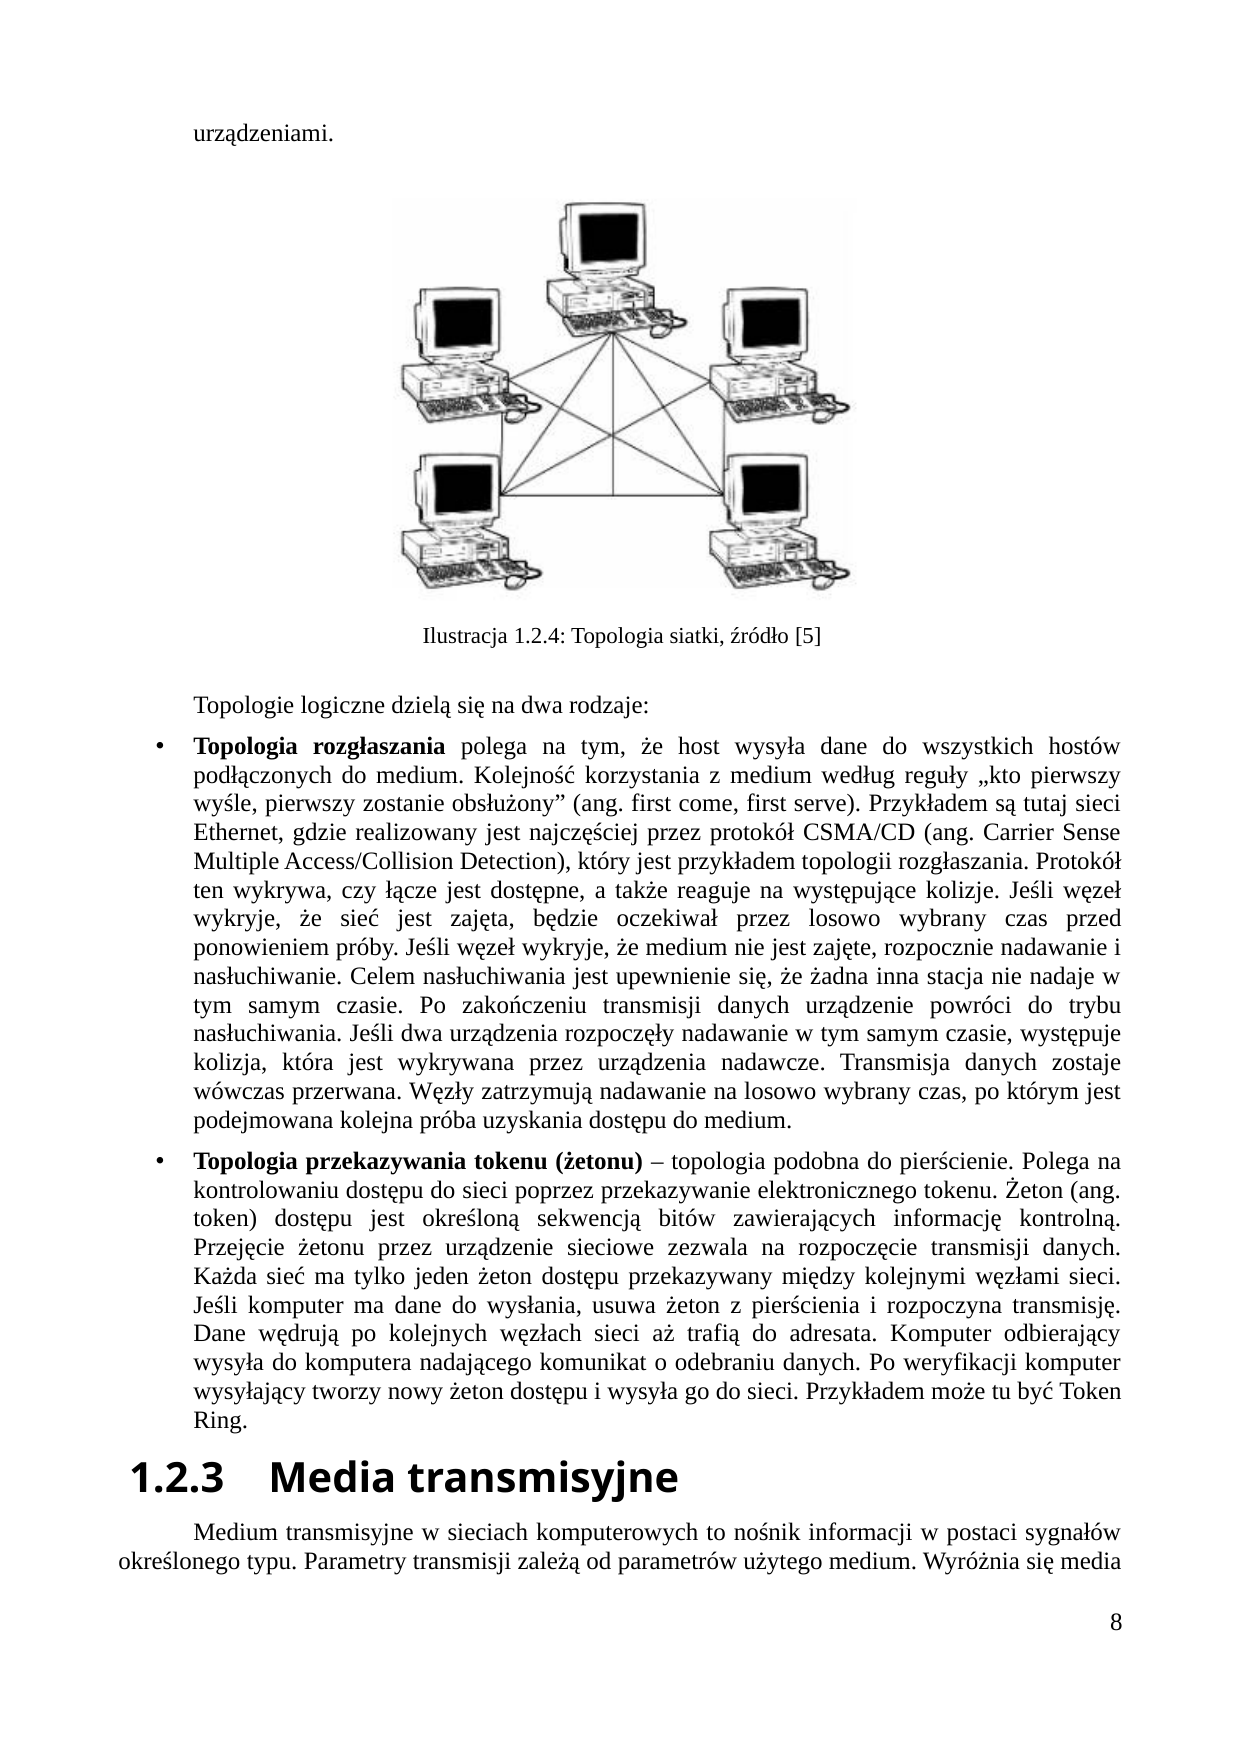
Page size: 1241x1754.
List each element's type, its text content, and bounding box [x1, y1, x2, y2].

list Ilustracja 1.2.4: Topologia siatki, źródło [5] [356, 622, 888, 648]
text Topologie logiczne dzielą się na dwa rodzaje: [118, 690, 1122, 718]
subtitle Media transmisyjne [118, 1448, 1122, 1505]
picture [356, 187, 888, 622]
list urządzeniami. [156, 118, 1122, 147]
list Topologia przekazywania tokenu (żetonu) – topologia podobna do pierścienie. Polega na kontrolowaniu dostępu do sieci poprzez przekazywanie elektronicznego tokenu. Żeton (ang. token) dostępu jest określoną sekwencją bitów zawierających informację kontrolną. Przejęcie żetonu przez urządzenie sieciowe zezwala na rozpoczęcie transmisji danych. Każda sieć ma tylko jeden żeton dostępu przekazywany między kolejnymi węzłami sieci. Jeśli komputer ma dane do wysłania, usuwa żeton z pierścienia i rozpoczyna transmisję. Dane wędrują po kolejnych węzłach sieci aż trafią do adresata. Komputer odbierający wysyła do komputera nadającego komunikat o odebraniu danych. Po weryfikacji komputer wysyłający tworzy nowy żeton dostępu i wysyła go do sieci. Przykładem może tu być Token Ring. [156, 1146, 1122, 1433]
text Medium transmisyjne w sieciach komputerowych to nośnik informacji w postaci sygnałów określonego typu. Parametry transmisji zależą od parametrów użytego medium. Wyróżnia się media [118, 1517, 1122, 1575]
list Topologia rozgłaszania polega na tym, że host wysyła dane do wszystkich hostów podłączonych do medium. Kolejność korzystania z medium według reguły „kto pierwszy wyśle, pierwszy zostanie obsłużony” (ang. first come, first serve). Przykładem są tutaj sieci Ethernet, gdzie realizowany jest najczęściej przez protokół CSMA/CD (ang. Carrier Sense Multiple Access/Collision Detection), który jest przykładem topologii rozgłaszania. Protokół ten wykrywa, czy łącze jest dostępne, a także reaguje na występujące kolizje. Jeśli węzeł wykryje, że sieć jest zajęta, będzie oczekiwał przez losowo wybrany czas przed ponowieniem próby. Jeśli węzeł wykryje, że medium nie jest zajęte, rozpocznie nadawanie i nasłuchiwanie. Celem nasłuchiwania jest upewnienie się, że żadna inna stacja nie nadaje w tym samym czasie. Po zakończeniu transmisji danych urządzenie powróci do trybu nasłuchiwania. Jeśli dwa urządzenia rozpoczęły nadawanie w tym samym czasie, występuje kolizja, która jest wykrywana przez urządzenia nadawcze. Transmisja danych zostaje wówczas przerwana. Węzły zatrzymują nadawanie na losowo wybrany czas, po którym jest podejmowana kolejna próba uzyskania dostępu do medium. [156, 731, 1122, 1133]
